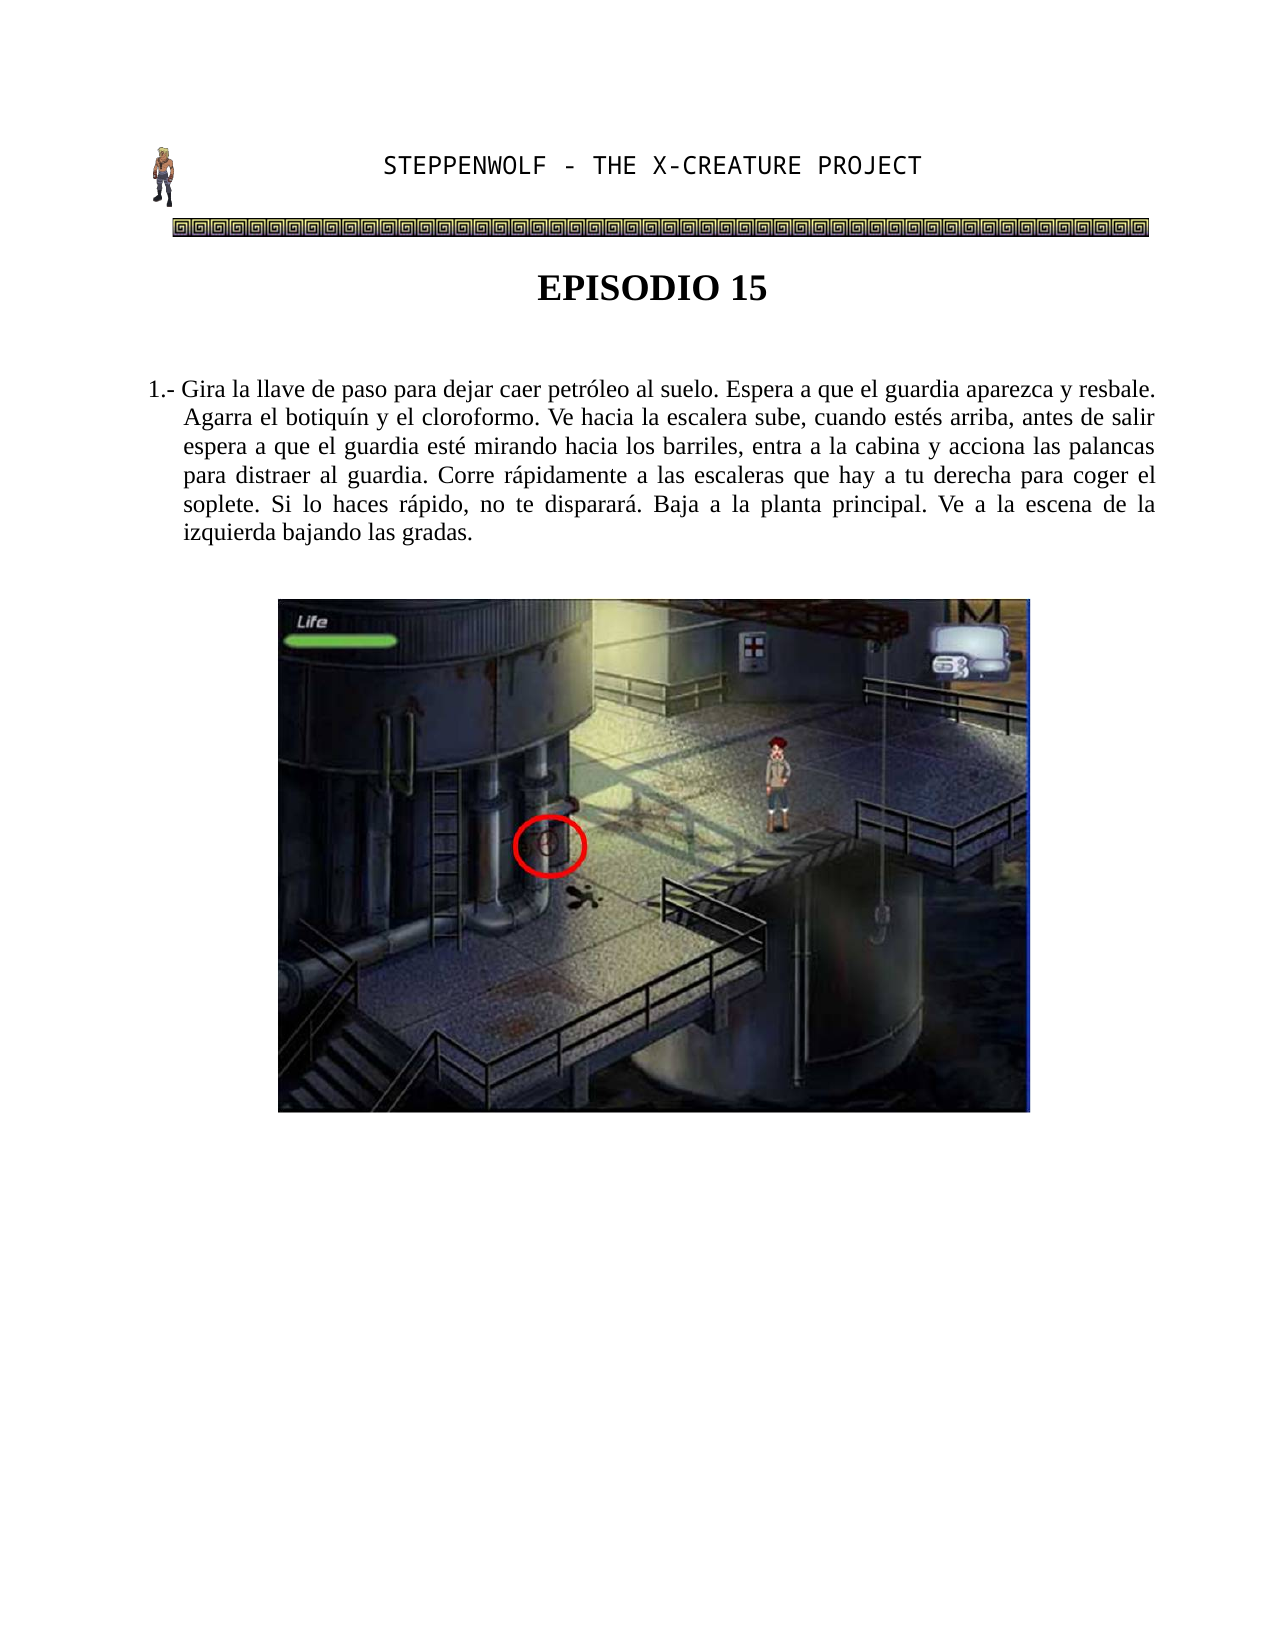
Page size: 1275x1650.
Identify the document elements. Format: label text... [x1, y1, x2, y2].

picture [277, 598, 1031, 1113]
subtitle EPISODIO 15 [148, 266, 1157, 309]
picture [147, 147, 181, 207]
text 1.- Gira la llave de paso para dejar caer petróleo al suelo. Espera a que el guardia aparezca y resbale. Agarra el botiquín y el cloroformo. Ve hacia la escalera sube, cuando estés arriba, antes de salir espera a que el guardia esté mirando hacia los barriles, entra a la cabina y acciona las palancas para distraer al guardia. Corre rápidamente a las escaleras que hay a tu derecha para coger el soplete. Si lo haces rápido, no te disparará. Baja a la planta principal. Ve a la escena de la izquierda bajando las gradas. [148, 374, 1157, 546]
picture [172, 218, 1149, 237]
